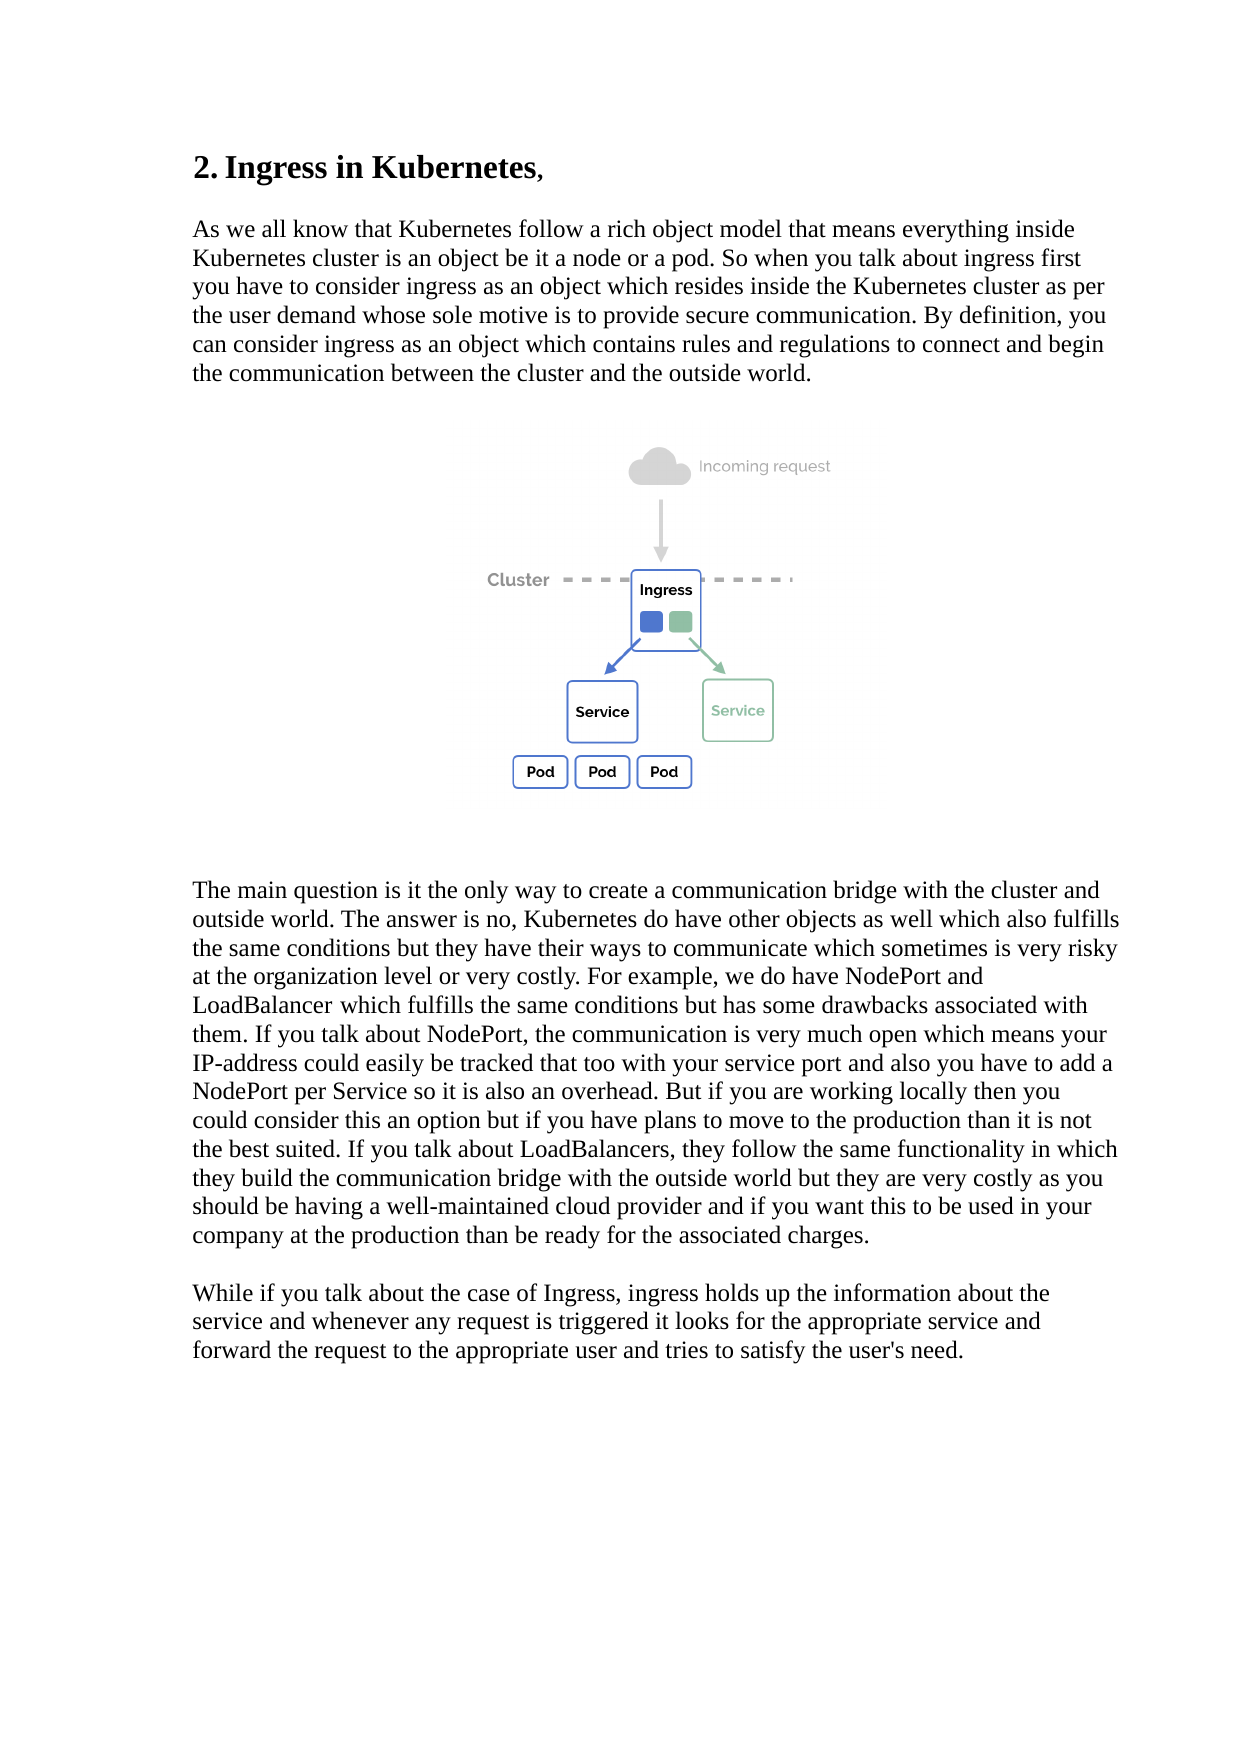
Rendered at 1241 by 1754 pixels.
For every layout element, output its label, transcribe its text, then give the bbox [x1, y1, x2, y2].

picture [445, 420, 888, 809]
list 2. Ingress in Kubernetes, [156, 147, 1122, 185]
text As we all know that Kubernetes follow a rich object model that means everything inside Kubernetes cluster is an object be it a node or a pod. So when you talk about ingress first you have to consider ingress as an object which resides inside the Kubernetes cluster as per the user demand whose sole motive is to provide secure communication. By definition, you can consider ingress as an object which contains rules and regulations to connect and begin the communication between the cluster and the outside world. [118, 214, 1122, 386]
text The main question is it the only way to create a communication bridge with the cluster and outside world. The answer is no, Kubernetes do have other objects as well which also fulfills the same conditions but they have their ways to communicate which sometimes is very risky at the organization level or very costly. For example, we do have NodePort and LoadBalancer which fulfills the same conditions but has some drawbacks associated with them. If you talk about NodePort, the communication is very much open which means your IP-address could easily be tracked that too with your service port and also you have to add a NodePort per Service so it is also an overhead. But if you are working locally then you could consider this an option but if you have plans to move to the production than it is not the best suited. If you talk about LoadBalancers, they follow the same functionality in which they build the communication bridge with the outside world but they are very costly as you should be having a well-maintained cloud provider and if you want this to be used in your company at the production than be ready for the associated charges. [118, 875, 1122, 1249]
text While if you talk about the case of Ingress, ingress holds up the information about the service and whenever any request is triggered it looks for the appropriate service and forward the request to the appropriate user and tries to satisfy the user's need. [118, 1278, 1122, 1364]
